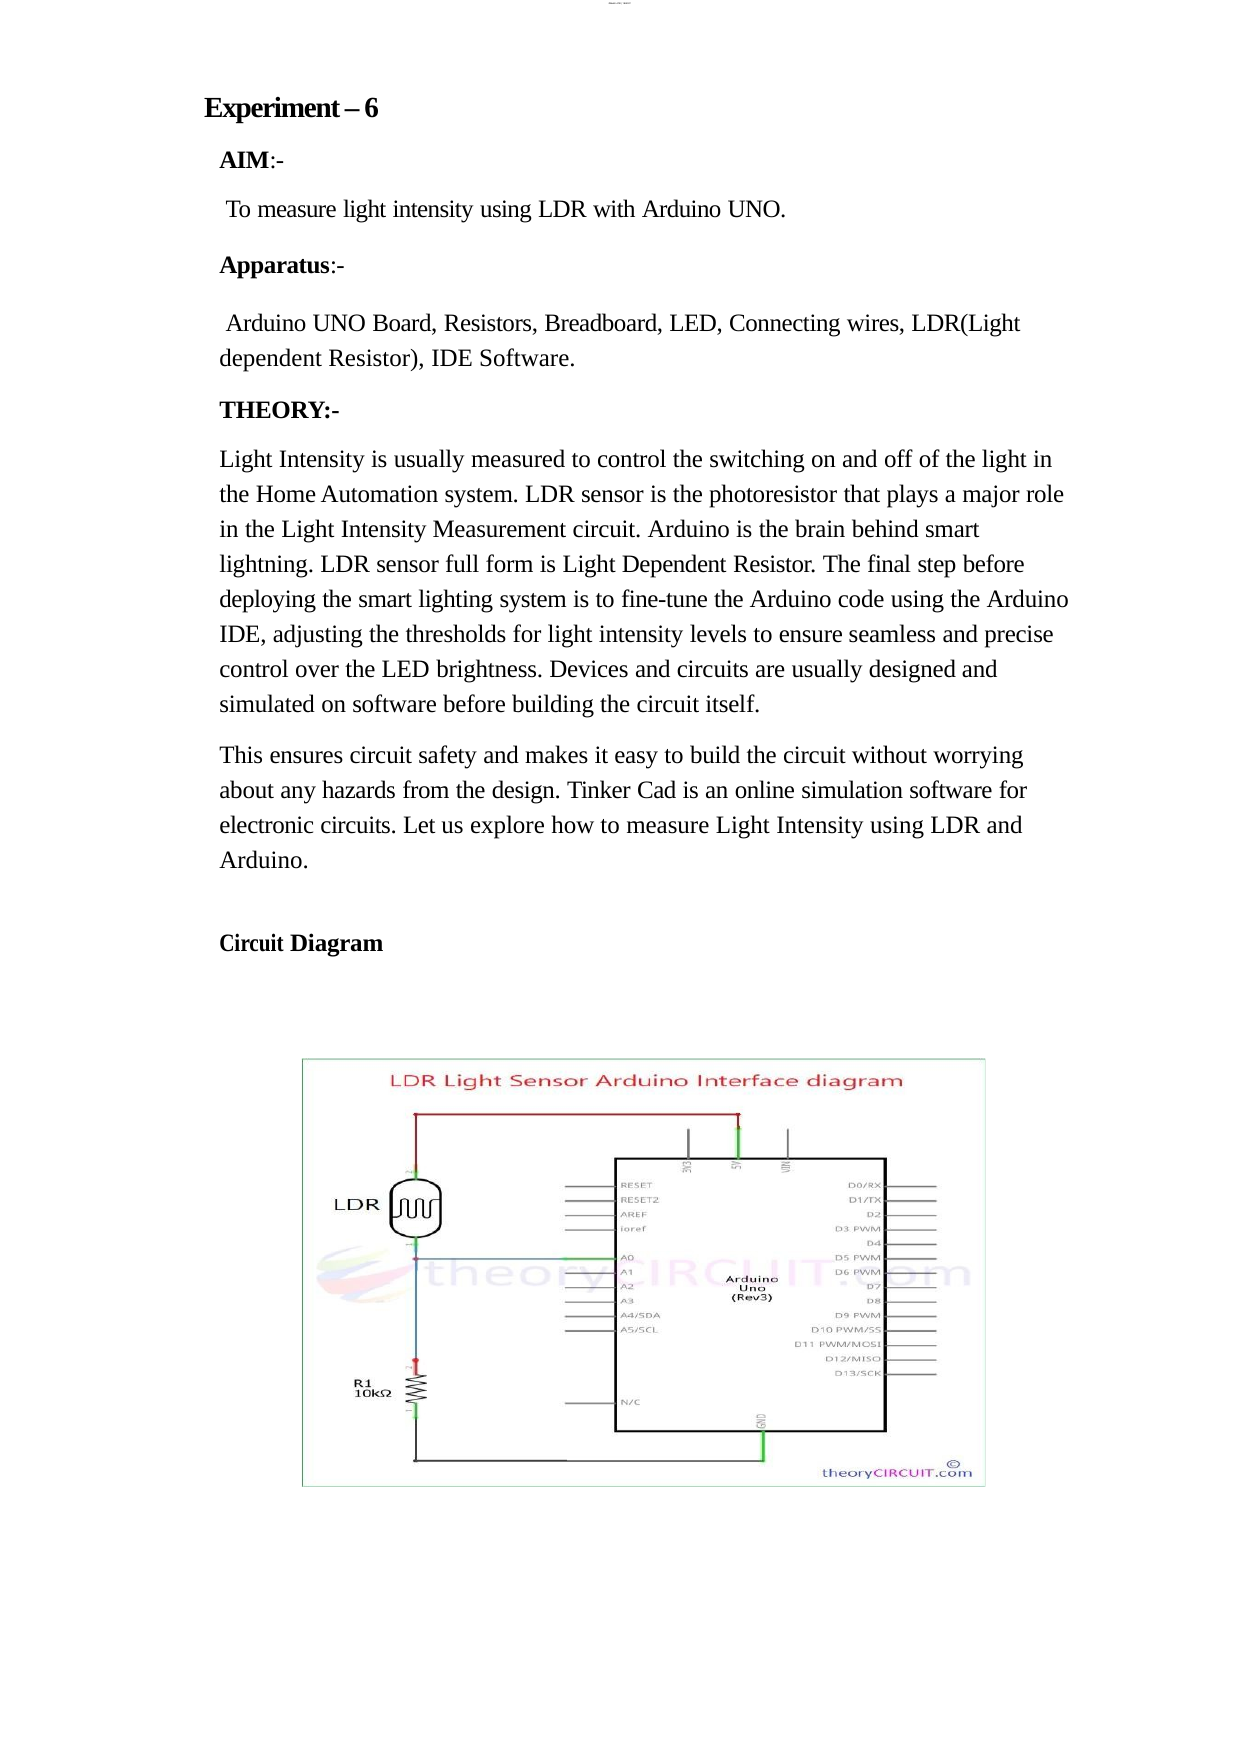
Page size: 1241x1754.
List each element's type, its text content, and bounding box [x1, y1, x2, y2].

text Light Intensity is usually measured to control the switching on and off of the light in the Home Automation system. LDR sensor is the photoresistor that plays a major role in the Light Intensity Measurement circuit. Arduino is the brain behind smart lightning. LDR sensor full form is Light Dependent Resistor. The final step before deploying the smart lighting system is to fine-tune the Arduino code using the Arduino IDE, adjusting the thresholds for light intensity levels to ensure seamless and precise control over the LED brightness. Devices and circuits are usually designed and simulated on software before building the circuit itself. [219, 444, 1078, 718]
text Apparatus:- [219, 251, 1039, 279]
subtitle THEORY:- [219, 395, 1126, 423]
picture [301, 1058, 986, 1487]
text Arduino UNO Board, Resistors, Breadboard, LED, Connecting wires, LDR(Light dependent Resistor), IDE Software. [219, 308, 1039, 372]
text This ensures circuit safety and makes it easy to build the circuit without worrying about any hazards from the design. Tinker Cad is an online simulation software for electronic circuits. Let us explore how to measure Light Intensity using LDR and Arduino. [219, 740, 1076, 874]
subtitle Circuit Diagram [219, 928, 1126, 956]
text To measure light intensity using LDR with Arduino UNO. [219, 194, 1126, 223]
text Experiment – 6 [204, 90, 1126, 124]
text AIM:- [219, 145, 1126, 174]
